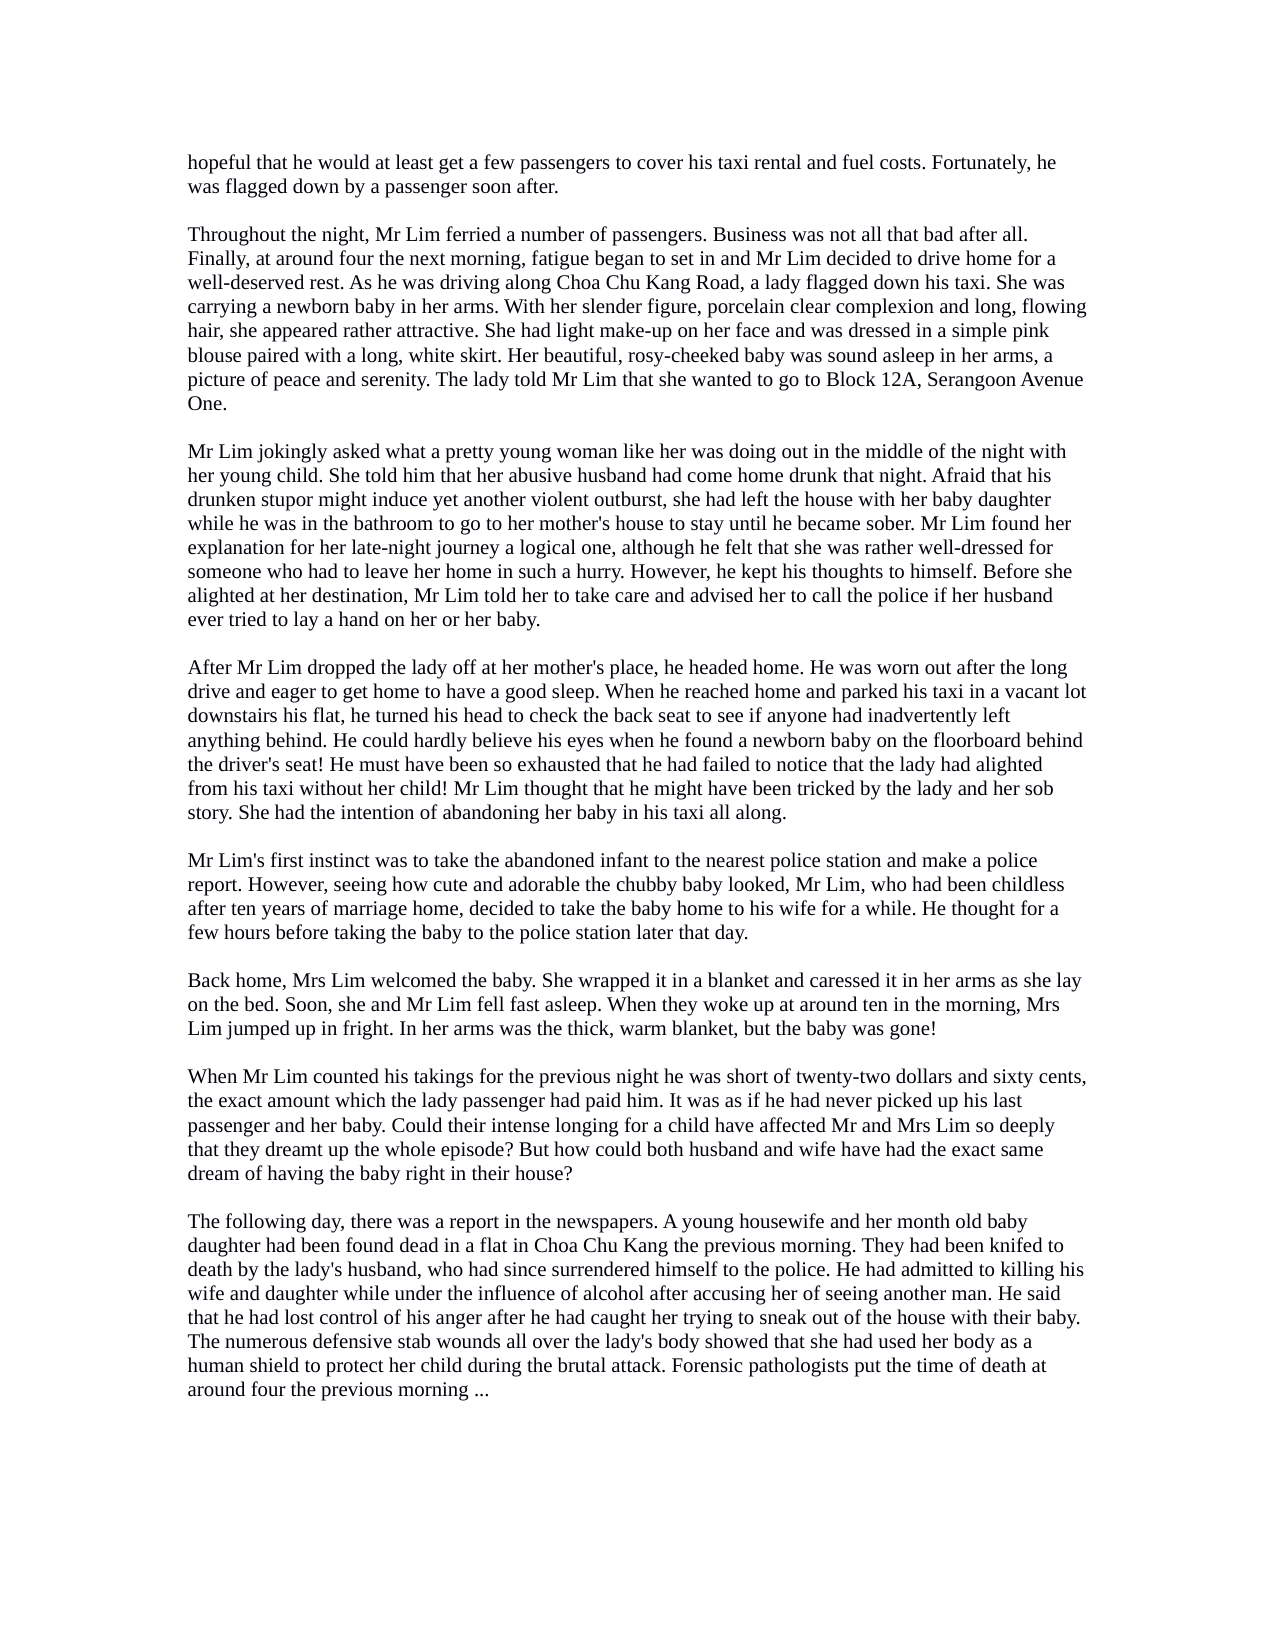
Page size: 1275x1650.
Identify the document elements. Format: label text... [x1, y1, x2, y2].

text Throughout the night, Mr Lim ferried a number of passengers. Business was not all that bad after all. Finally, at around four the next morning, fatigue began to set in and Mr Lim decided to drive home for a well-deserved rest. As he was driving along Choa Chu Kang Road, a lady flagged down his taxi. She was carrying a newborn baby in her arms. With her slender figure, porcelain clear complexion and long, flowing hair, she appeared rather attractive. She had light make-up on her face and was dressed in a simple pink blouse paired with a long, white skirt. Her beautiful, rosy-cheeked baby was sound asleep in her arms, a picture of peace and serenity. The lady told Mr Lim that she wanted to go to Block 12A, Serangoon Avenue One. [187, 222, 1087, 415]
text After Mr Lim dropped the lady off at her mother's place, he headed home. He was worn out after the long drive and eager to get home to have a good sleep. When he reached home and parked his taxi in a vacant lot downstairs his flat, he turned his head to check the back seat to see if anyone had inadvertently left anything behind. He could hardly believe his eyes when he found a newborn baby on the floorboard behind the driver's seat! He must have been so exhausted that he had failed to notice that the lady had alighted from his taxi without her child! Mr Lim thought that he might have been tricked by the lady and her sob story. She had the intention of abandoning her baby in his taxi all along. [187, 655, 1087, 824]
text The following day, there was a report in the newspapers. A young housewife and her month old baby daughter had been found dead in a flat in Choa Chu Kang the previous morning. They had been knifed to death by the lady's husband, who had since surrendered himself to the police. He had admitted to killing his wife and daughter while under the influence of alcohol after accusing her of seeing another man. He said that he had lost control of his anger after he had caught her trying to sneak out of the house with their baby. The numerous defensive stab wounds all over the lady's body showed that she had used her body as a human shield to protect her child during the brutal attack. Forensic pathologists put the time of death at around four the previous morning ... [187, 1209, 1087, 1401]
text Mr Lim jokingly asked what a pretty young woman like her was doing out in the middle of the night with her young child. She told him that her abusive husband had come home drunk that night. Afraid that his drunken stupor might induce yet another violent outburst, she had left the house with her baby daughter while he was in the bathroom to go to her mother's house to stay until he became sober. Mr Lim found her explanation for her late-night journey a logical one, although he felt that she was rather well-dressed for someone who had to leave her home in such a hurry. However, he kept his thoughts to himself. Before she alighted at her destination, Mr Lim told her to take care and advised her to call the police if her husband ever tried to lay a hand on her or her baby. [187, 439, 1087, 631]
text Mr Lim's first instinct was to take the abandoned infant to the nearest police station and make a police report. However, seeing how cute and adorable the chubby baby looked, Mr Lim, who had been childless after ten years of marriage home, decided to take the baby home to his wife for a while. He thought for a few hours before taking the baby to the police station later that day. [187, 848, 1087, 944]
text hopeful that he would at least get a few passengers to cover his taxi rental and fuel costs. Fortunately, he was flagged down by a passenger soon after. [187, 150, 1087, 198]
text When Mr Lim counted his takings for the previous night he was short of twenty-two dollars and sixty cents, the exact amount which the lady passenger had paid him. It was as if he had never picked up his last passenger and her baby. Could their intense longing for a child have affected Mr and Mrs Lim so deeply that they dreamt up the whole episode? But how could both husband and wife have had the exact same dream of having the baby right in their house? [187, 1064, 1087, 1185]
text Back home, Mrs Lim welcomed the baby. She wrapped it in a blanket and caressed it in her arms as she lay on the bed. Soon, she and Mr Lim fell fast asleep. When they woke up at around ten in the morning, Mrs Lim jumped up in fright. In her arms was the thick, warm blanket, but the baby was gone! [187, 968, 1087, 1040]
